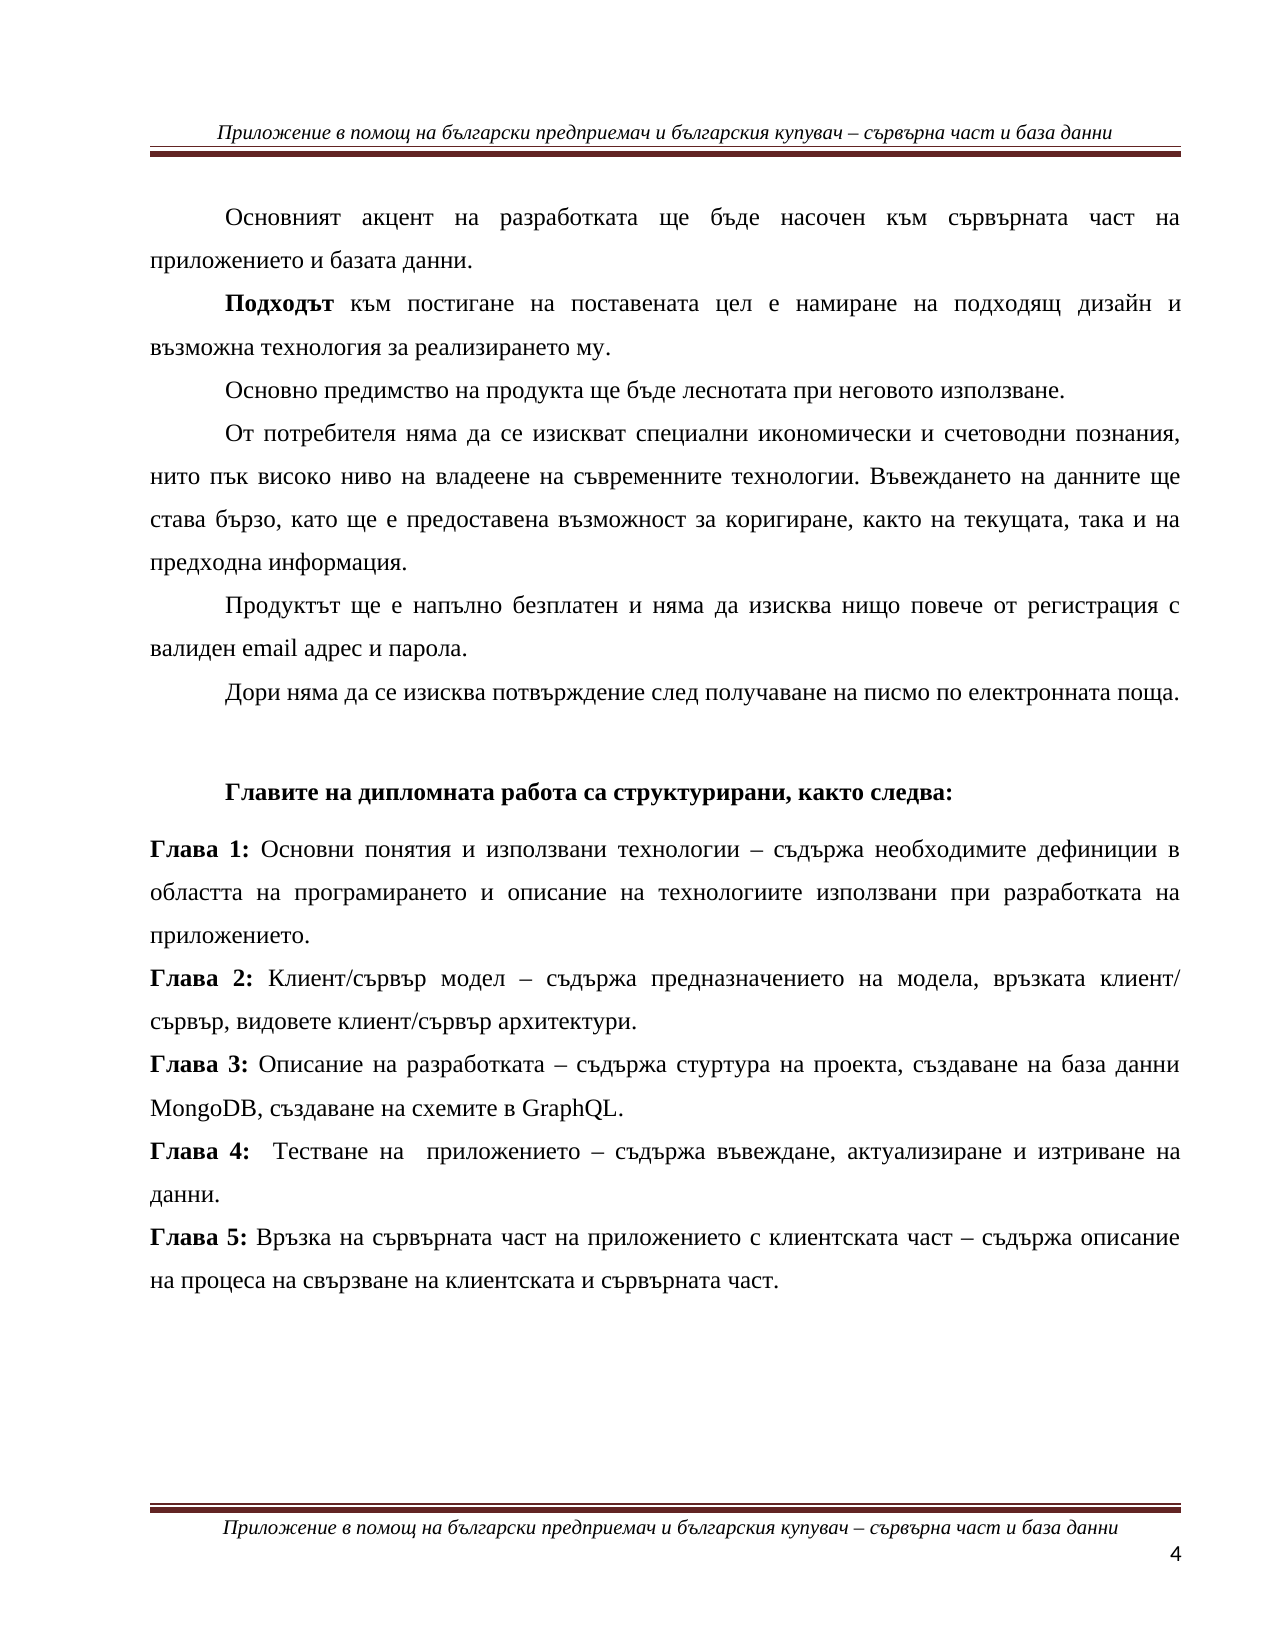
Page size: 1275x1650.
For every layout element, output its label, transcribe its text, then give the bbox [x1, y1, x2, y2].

text Основният акцент на разработката ще бъде насочен към сървърната част на приложението и базата данни. [150, 202, 1181, 274]
text Глава 2: Клиент/сървър модел – съдържа предназначението на модела, връзката клиент/ сървър, видовете клиент/сървър архитектури. [150, 963, 1181, 1035]
text Основно предимство на продукта ще бъде леснотата при неговото използване. [150, 375, 1181, 403]
text Главите на дипломната работа са структурирани, както следва: [150, 777, 1181, 806]
text Дори няма да се изисква потвърждение след получаване на писмо по електронната поща. [150, 677, 1181, 705]
text Глава 3: Описание на разработката – съдържа стуртура на проекта, създаване на база данни MongoDB, създаване на схемите в GraphQL. [150, 1049, 1181, 1121]
text Продуктът ще е напълно безплатен и няма да изисква нищо повече от регистрация с валиден email адрес и парола. [150, 590, 1181, 662]
text Глава 1: Основни понятия и използвани технологии – съдържа необходимите дефиниции в областта на програмирането и описание на технологиите използвани при разработката на приложението. [150, 834, 1181, 949]
text Подходът към постигане на поставената цел е намиране на подходящ дизайн и възможна технология за реализирането му. [150, 288, 1181, 360]
text От потребителя няма да се изискват специални икономически и счетоводни познания, нито пък високо ниво на владеене на съвременните технологии. Въвеждането на данните ще става бързо, като ще е предоставена възможност за коригиране, както на текущата, така и на предходна информация. [150, 418, 1181, 576]
text Глава 4: Тестване на приложението – съдържа въвеждане, актуализиране и изтриване на данни. [150, 1136, 1181, 1208]
text Глава 5: Връзка на сървърната част на приложението с клиентската част – съдържа описание на процеса на свързване на клиентската и сървърната част. [150, 1222, 1181, 1294]
